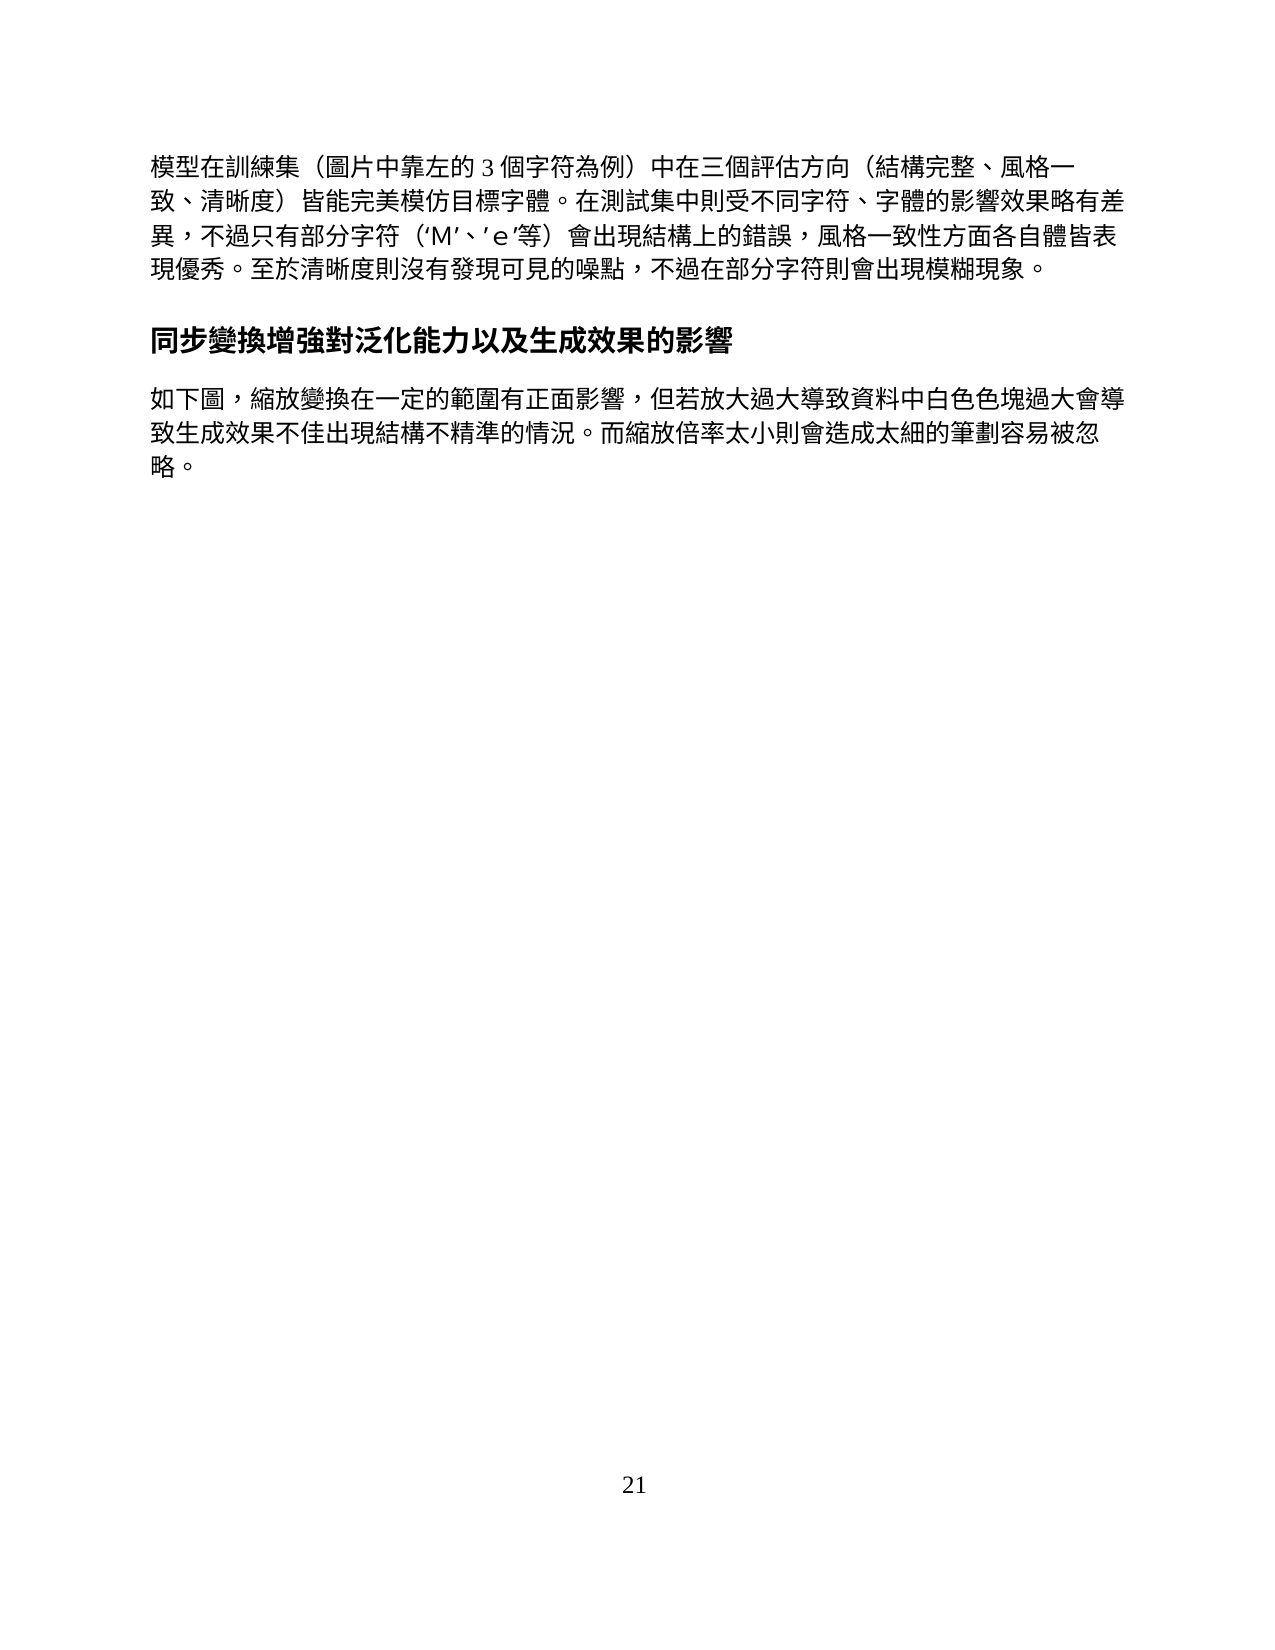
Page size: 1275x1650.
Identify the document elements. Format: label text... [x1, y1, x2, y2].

text 模型在訓練集（圖片中靠左的 3 個字符為例）中在三個評估方向（結構完整、風格一致、清晰度）皆能完美模仿目標字體。在測試集中則受不同字符、字體的影響效果略有差異，不過只有部分字符（‘Ｍ’、’ｅ’等）會出現結構上的錯誤，風格一致性方面各自體皆表現優秀。至於清晰度則沒有發現可見的噪點，不過在部分字符則會出現模糊現象。 [150, 150, 1125, 286]
subtitle 同步變換增強對泛化能力以及生成效果的影響 [150, 320, 1125, 360]
text 如下圖，縮放變換在一定的範圍有正面影響，但若放大過大導致資料中白色色塊過大會導致生成效果不佳出現結構不精準的情況。而縮放倍率太小則會造成太細的筆劃容易被忽略。 [150, 381, 1125, 483]
